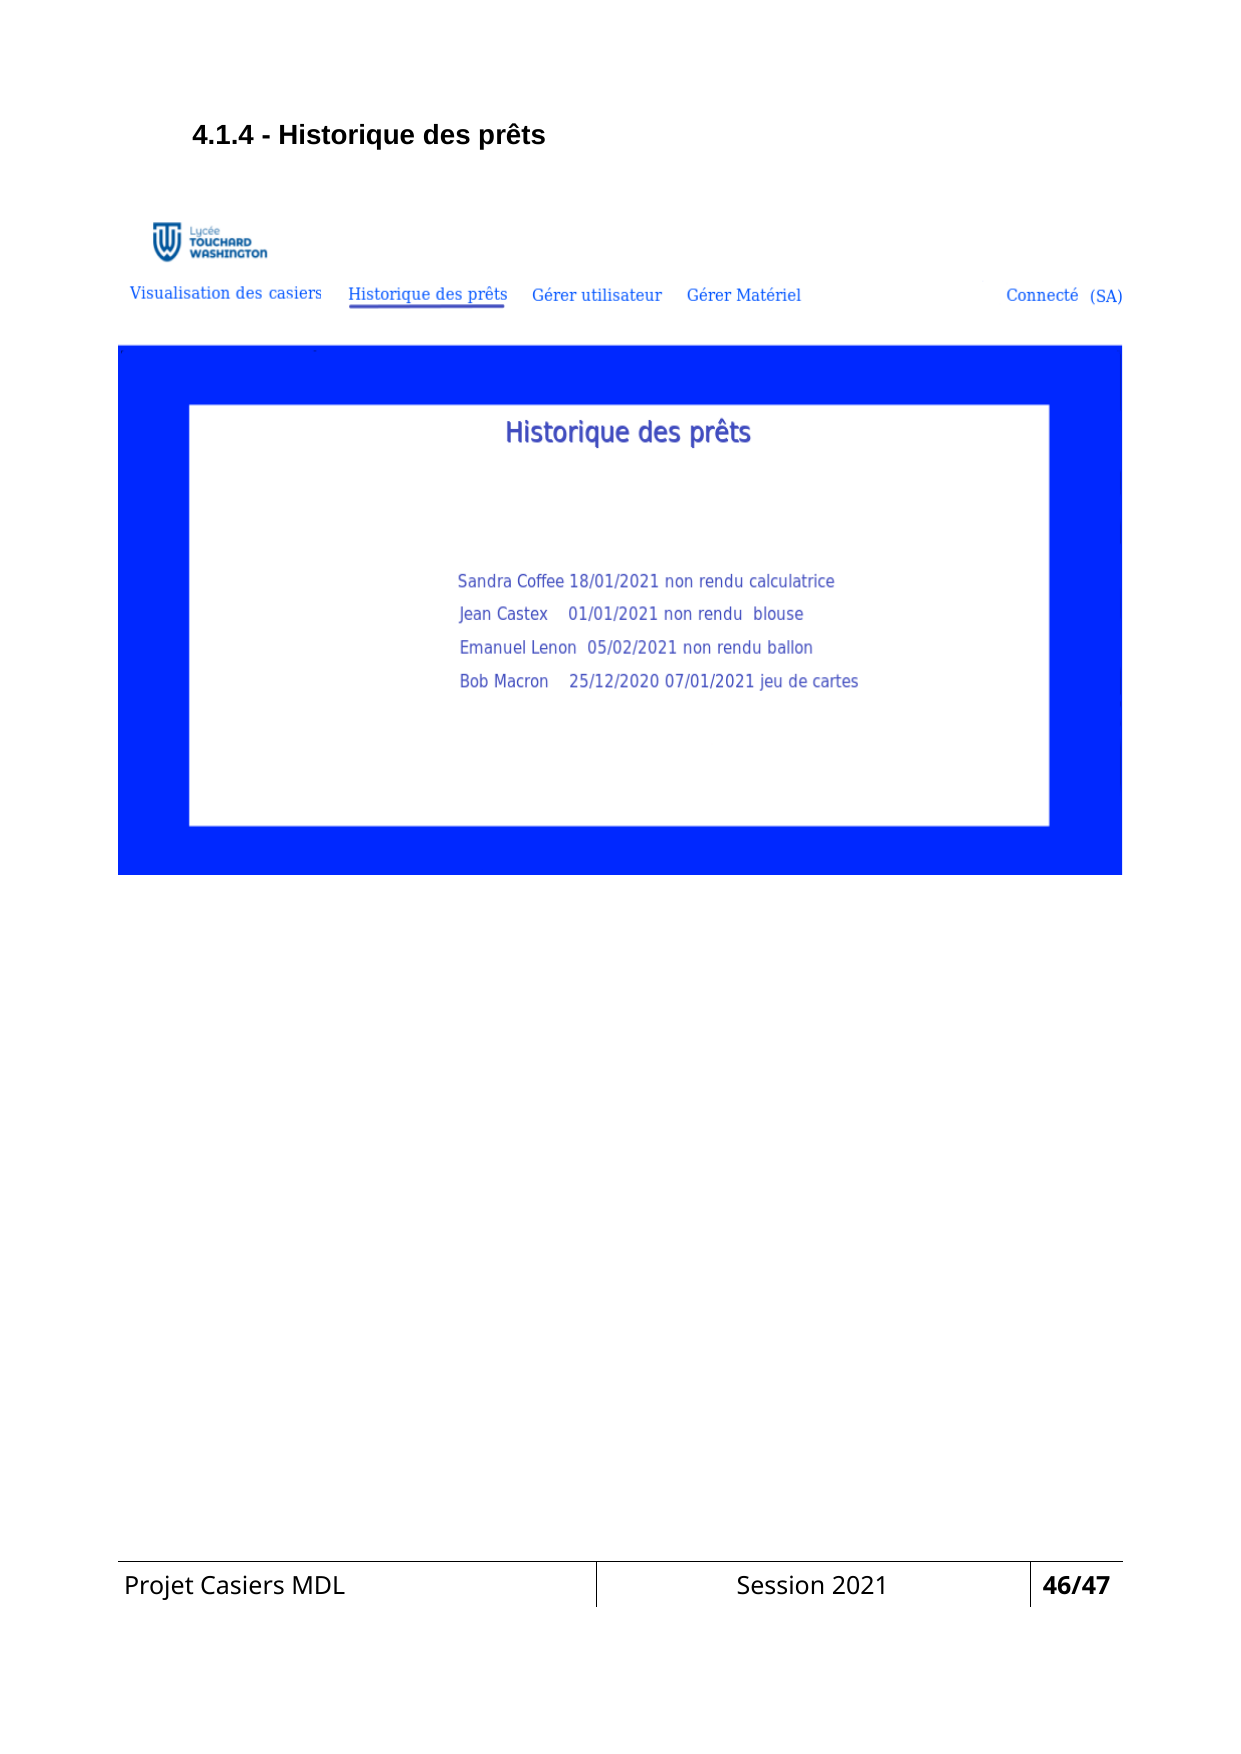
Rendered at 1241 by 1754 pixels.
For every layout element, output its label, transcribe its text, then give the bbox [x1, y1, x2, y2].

picture [118, 201, 1123, 875]
subtitle 4.1.4 - Historique des prêts [118, 118, 1122, 150]
